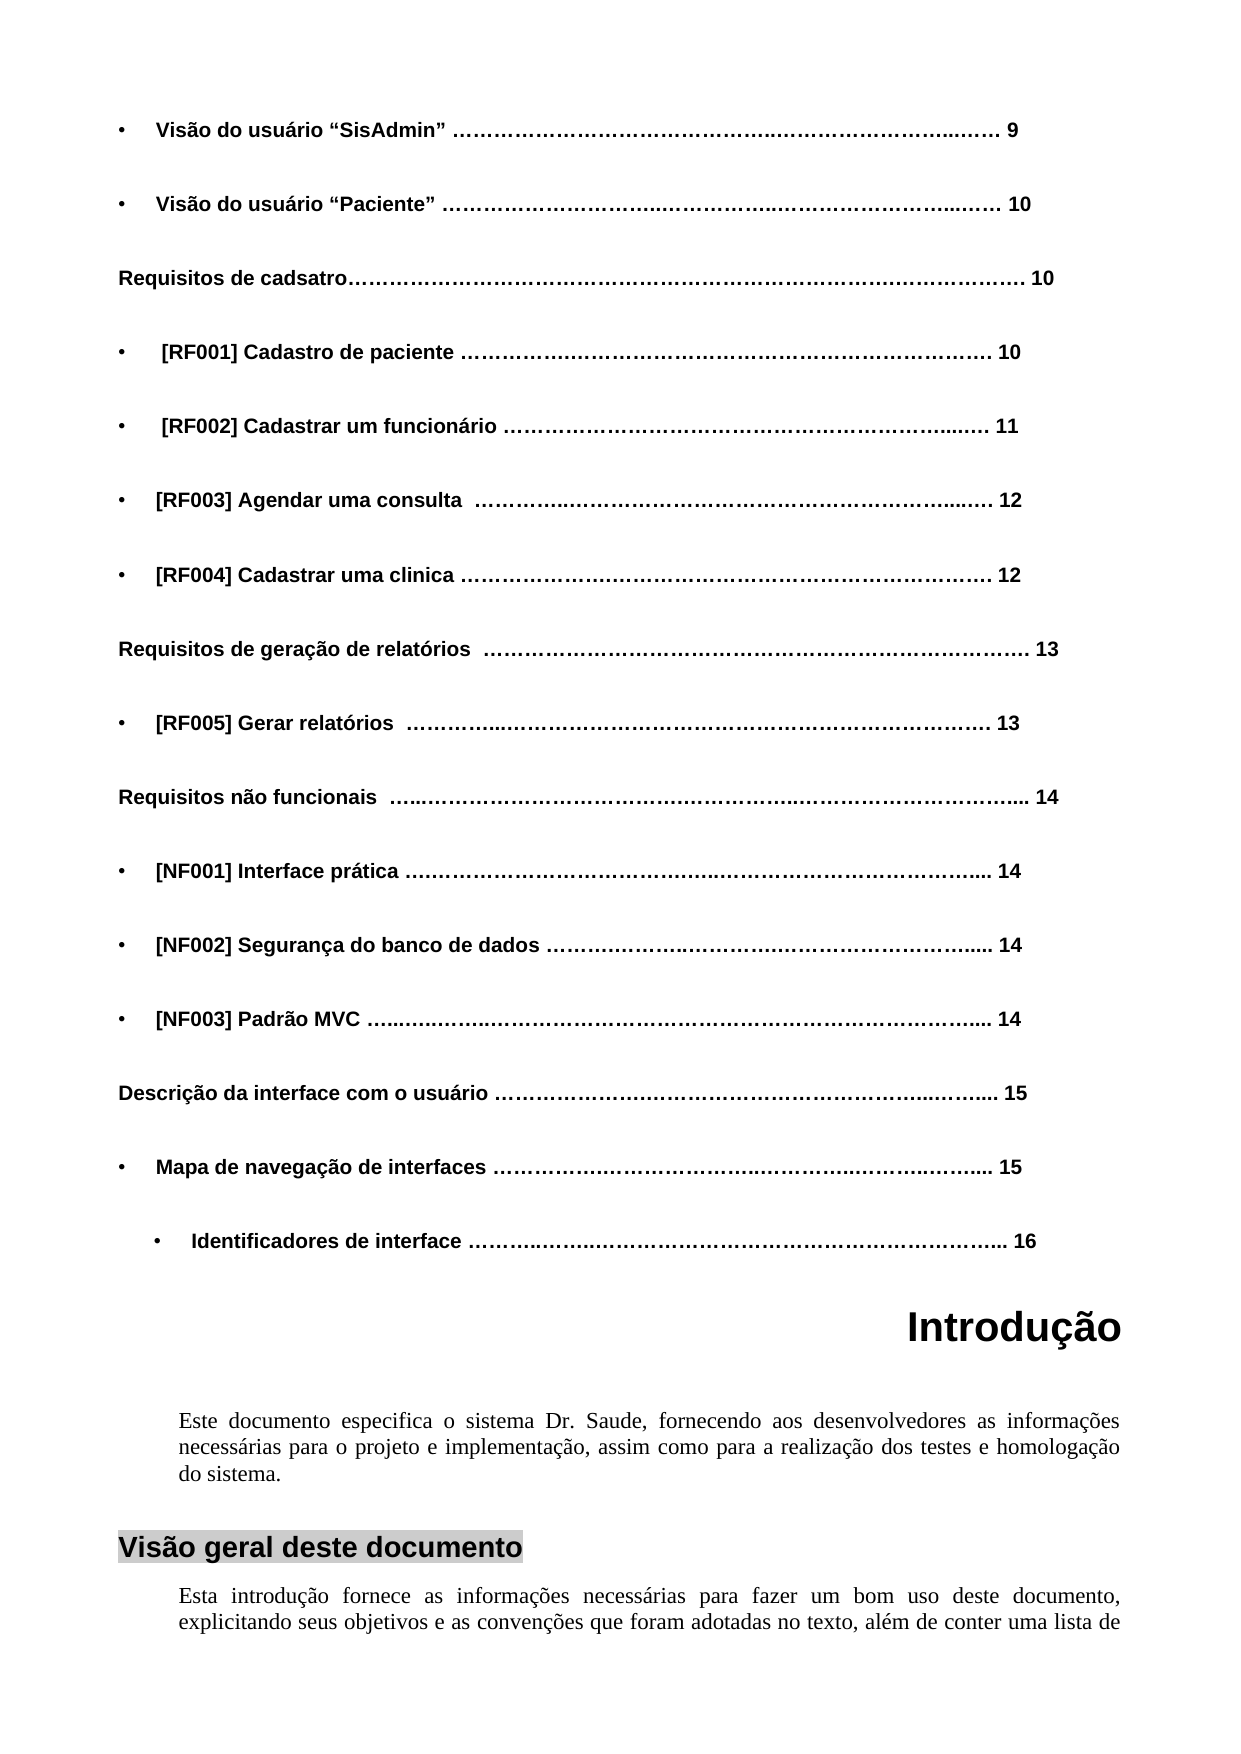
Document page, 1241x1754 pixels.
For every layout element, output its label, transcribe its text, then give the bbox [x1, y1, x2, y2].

list Mapa de navegação de interfaces …………….…………………..…………..………..…….... 15 [81, 1154, 1122, 1179]
text Requisitos de cadsatro…………………………………………………………………….………………. 10 [118, 266, 1122, 290]
text Descrição da interface com o usuário ………………….…………………………………...…….... 15 [118, 1081, 1122, 1104]
list [NF003] Padrão MVC …...…..……..…………………………………………………………….... 14 [81, 1007, 1122, 1031]
list [RF004] Cadastrar uma clinica ………………….………………………………………………. 12 [81, 562, 1122, 586]
list [RF003] Agendar uma consulta …………..………………………………………………....…. 12 [81, 488, 1122, 512]
list [RF005] Gerar relatórios …………...……………………………………………………………. 13 [81, 710, 1122, 734]
text Visão geral deste documento [118, 1530, 1122, 1563]
list [RF001] Cadastro de paciente …………….……………………………………………………. 10 [81, 340, 1122, 364]
list Visão do usuário “SisAdmin” ………………………………………..……………………...…… 9 [81, 118, 1122, 142]
text Requisitos não funcionais …...……………………………….……………..………………………….... 14 [118, 784, 1122, 808]
list Visão do usuário “Paciente” …………………………..……………..……………………...…… 10 [81, 192, 1122, 216]
list [RF002] Cadastrar um funcionário ………………………………………………………....…. 11 [81, 414, 1122, 438]
list [NF001] Interface prática ….……………………………….…..……………………………….... 14 [81, 858, 1122, 882]
list [NF002] Segurança do banco de dados ……….………..………….………………………..... 14 [81, 932, 1122, 957]
text Esta introdução fornece as informações necessárias para fazer um bom uso deste documento, explicitando seus objetivos e as convenções que foram adotadas no texto, além de conter uma lista de [178, 1582, 1122, 1635]
text Introdução [118, 1303, 1122, 1351]
list Identificadores de interface ………..……..…………………………………………………... 16 [81, 1229, 1122, 1253]
text Requisitos de geração de relatórios ……………………………………………………………………. 13 [118, 636, 1122, 660]
text Este documento especifica o sistema Dr. Saude, fornecendo aos desenvolvedores as informações necessárias para o projeto e implementação, assim como para a realização dos testes e homologação do sistema. [178, 1407, 1122, 1486]
